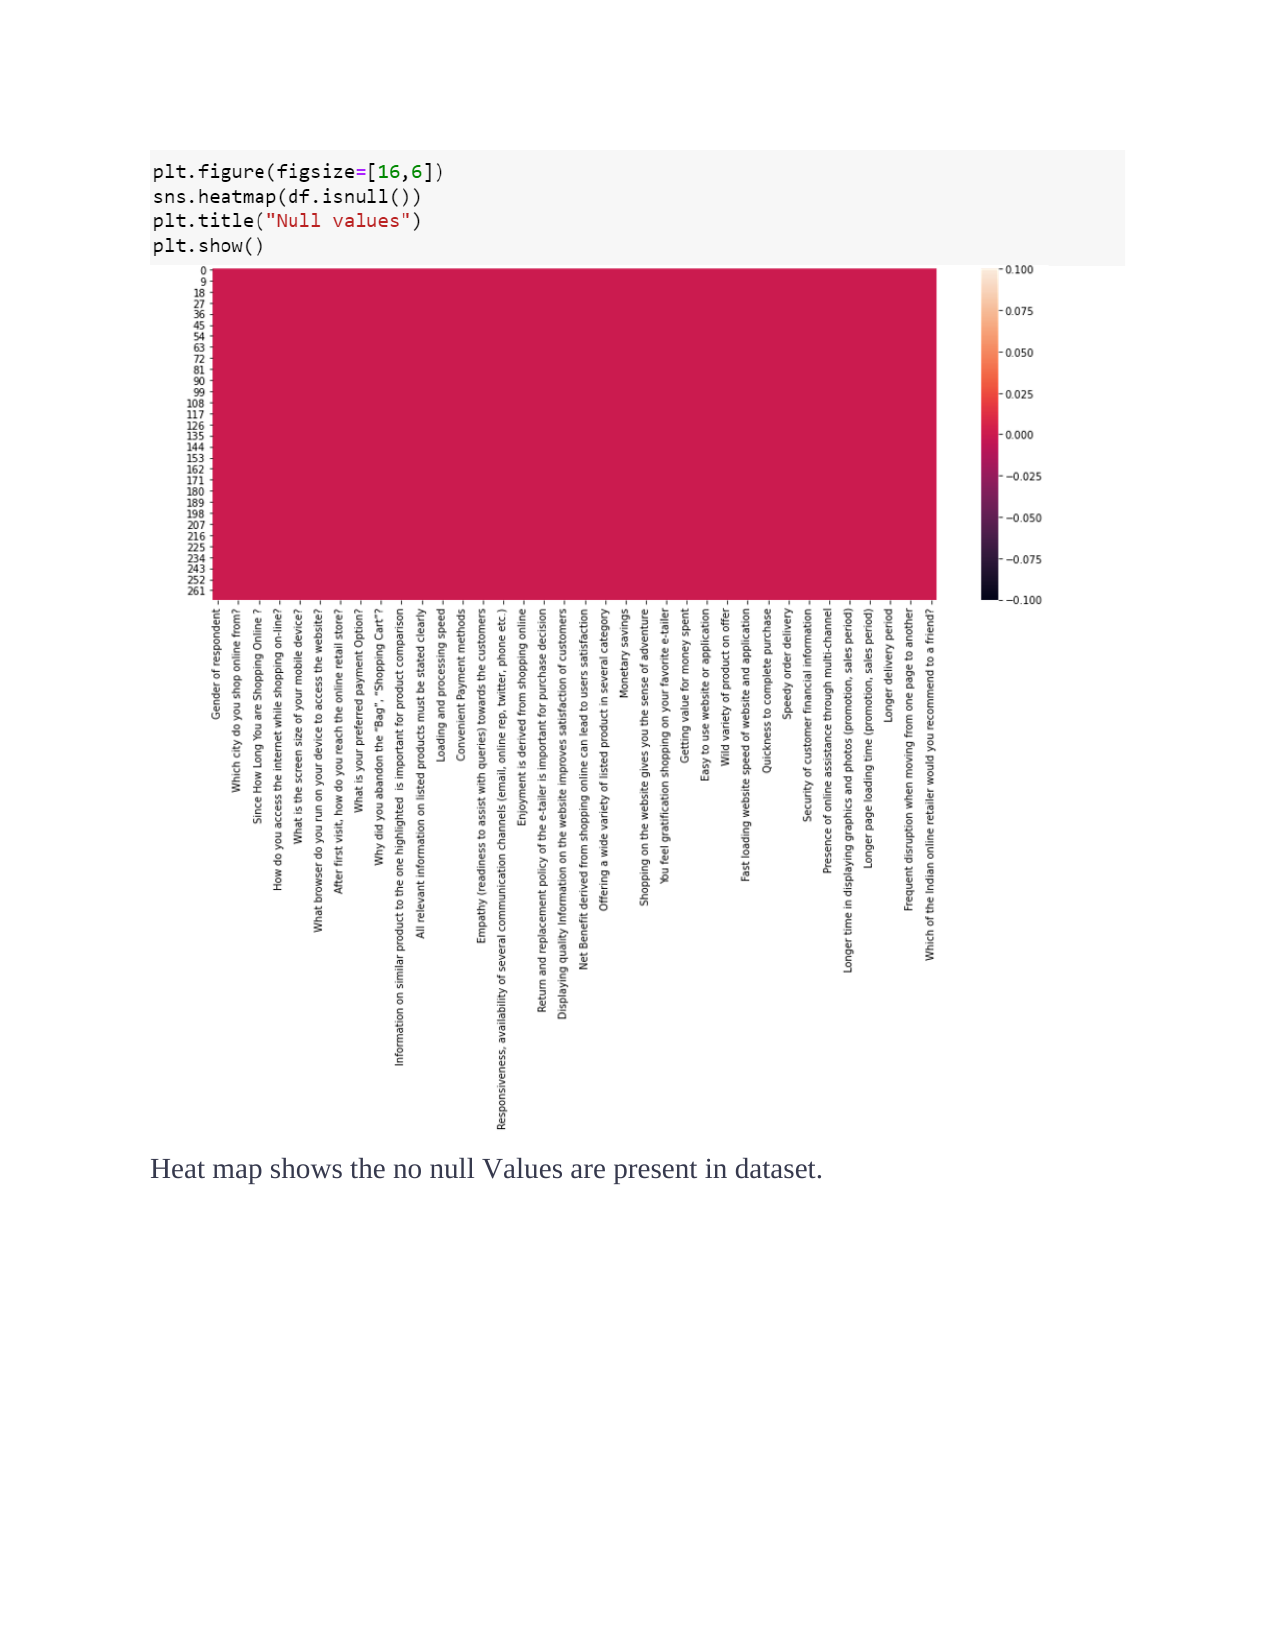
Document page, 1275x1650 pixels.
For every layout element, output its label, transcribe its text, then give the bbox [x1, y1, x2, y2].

text Heat map shows the no null Values are present in dataset. [150, 1151, 1125, 1185]
